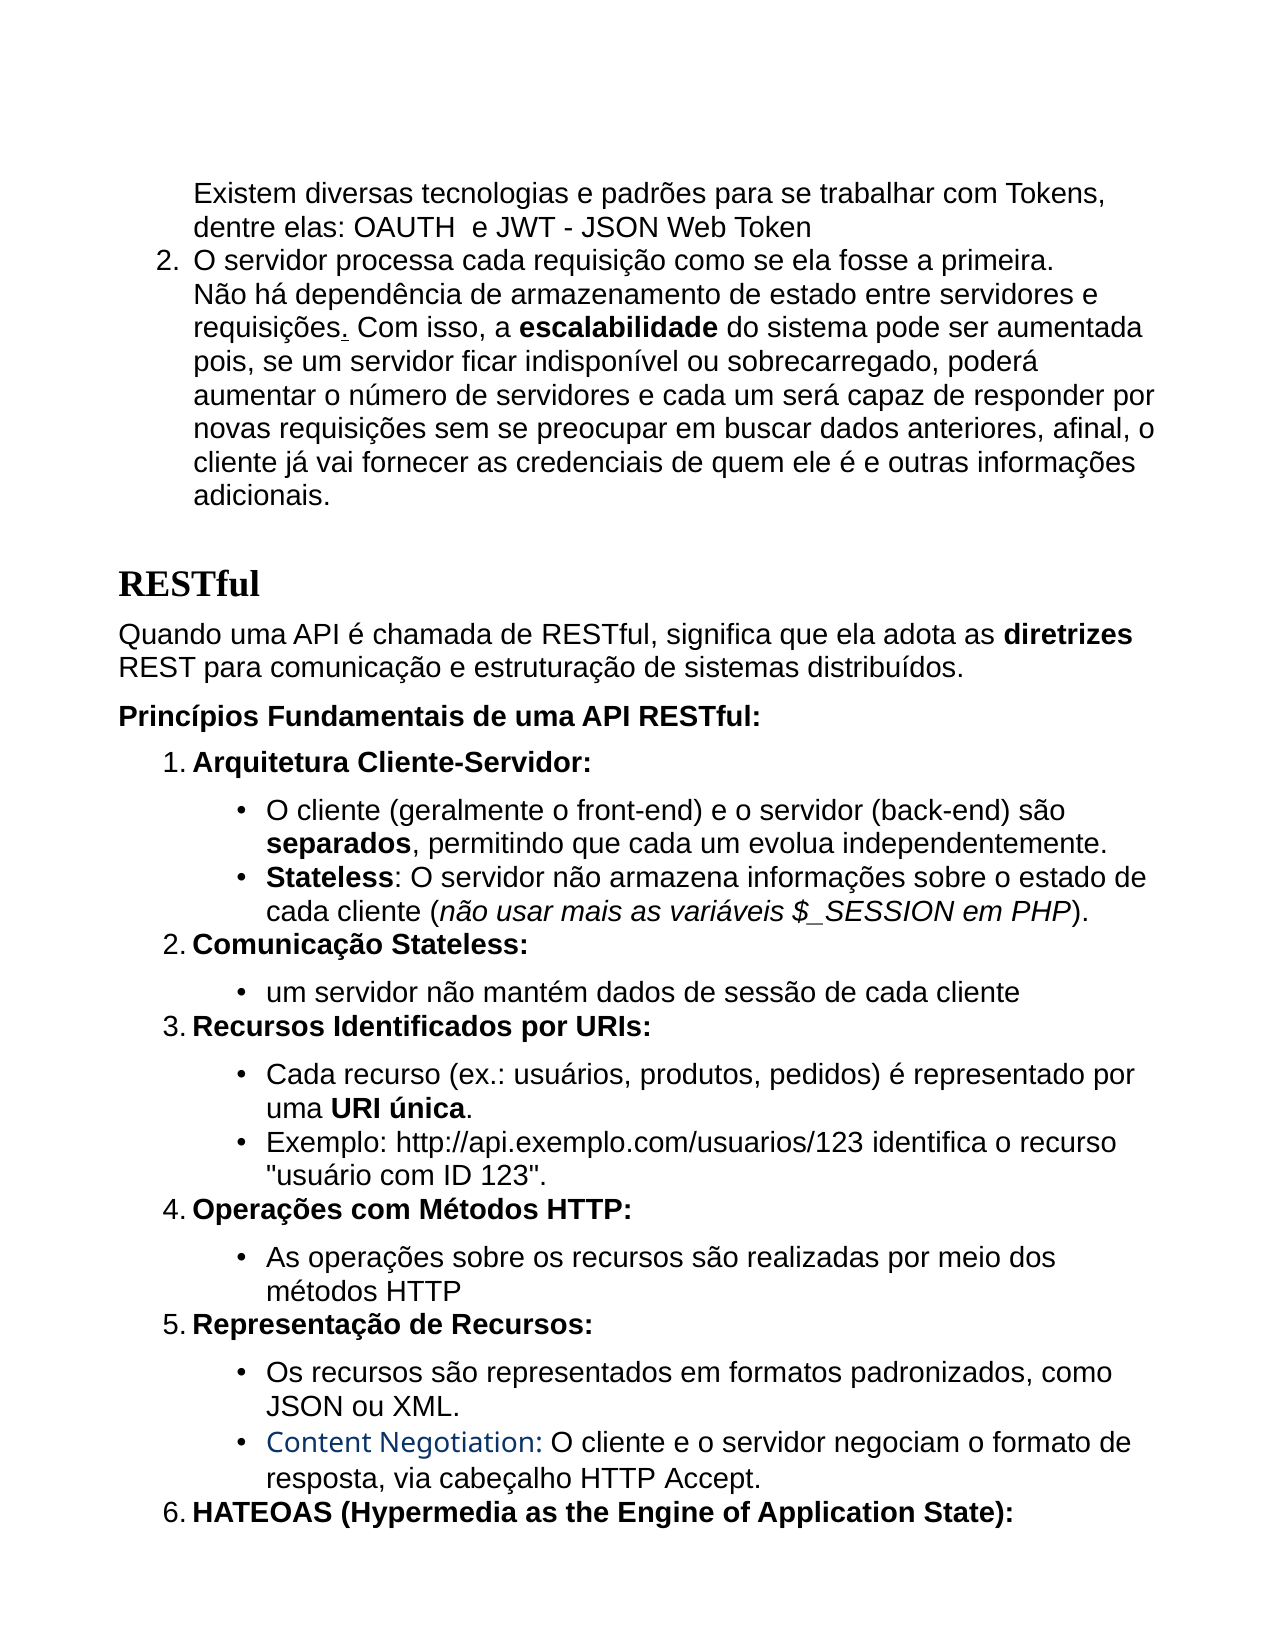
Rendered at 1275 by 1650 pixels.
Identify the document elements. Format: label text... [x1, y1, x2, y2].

list Cada recurso (ex.: usuários, produtos, pedidos) é representado por uma URI única. [236, 1057, 1157, 1125]
subtitle RESTful [118, 561, 1157, 604]
subtitle Quando uma API é chamada de RESTful, significa que ela adota as diretrizes REST para comunicação e estruturação de sistemas distribuídos. [118, 617, 1157, 684]
subtitle Existem diversas tecnologias e padrões para se trabalhar com Tokens, dentre elas: OAUTH e JWT - JSON Web Token [156, 176, 1157, 243]
list Exemplo: http://api.exemplo.com/usuarios/123 identifica o recurso "usuário com ID 123". [236, 1125, 1157, 1192]
list Recursos Identificados por URIs: [162, 1009, 1157, 1043]
list Operações com Métodos HTTP: [162, 1192, 1157, 1226]
list Os recursos são representados em formatos padronizados, como JSON ou XML. [236, 1356, 1157, 1423]
list Arquitetura Cliente-Servidor: [162, 745, 1157, 778]
subtitle Princípios Fundamentais de uma API RESTful: [118, 699, 1157, 732]
list Representação de Recursos: [162, 1307, 1157, 1341]
list Stateless: O servidor não armazena informações sobre o estado de cada cliente (não usar mais as variáveis $_SESSION em PHP). [236, 860, 1157, 927]
subtitle um servidor não mantém dados de sessão de cada cliente [236, 976, 1157, 1009]
list Comunicação Stateless: [162, 927, 1157, 961]
list Content Negotiation: O cliente e o servidor negociam o formato de resposta, via cabeçalho HTTP Accept. [236, 1423, 1157, 1495]
list As operações sobre os recursos são realizadas por meio dos métodos HTTP [236, 1240, 1157, 1307]
subtitle O servidor processa cada requisição como se ela fosse a primeira. Não há dependência de armazenamento de estado entre servidores e requisições. Com isso, a escalabilidade do sistema pode ser aumentada pois, se um servidor ficar indisponível ou sobrecarregado, poderá aumentar o número de servidores e cada um será capaz de responder por novas requisições sem se preocupar em buscar dados anteriores, afinal, o cliente já vai fornecer as credenciais de quem ele é e outras informações adicionais. [156, 243, 1157, 512]
list O cliente (geralmente o front-end) e o servidor (back-end) são separados, permitindo que cada um evolua independentemente. [236, 793, 1157, 860]
list HATEOAS (Hypermedia as the Engine of Application State): [162, 1495, 1157, 1528]
